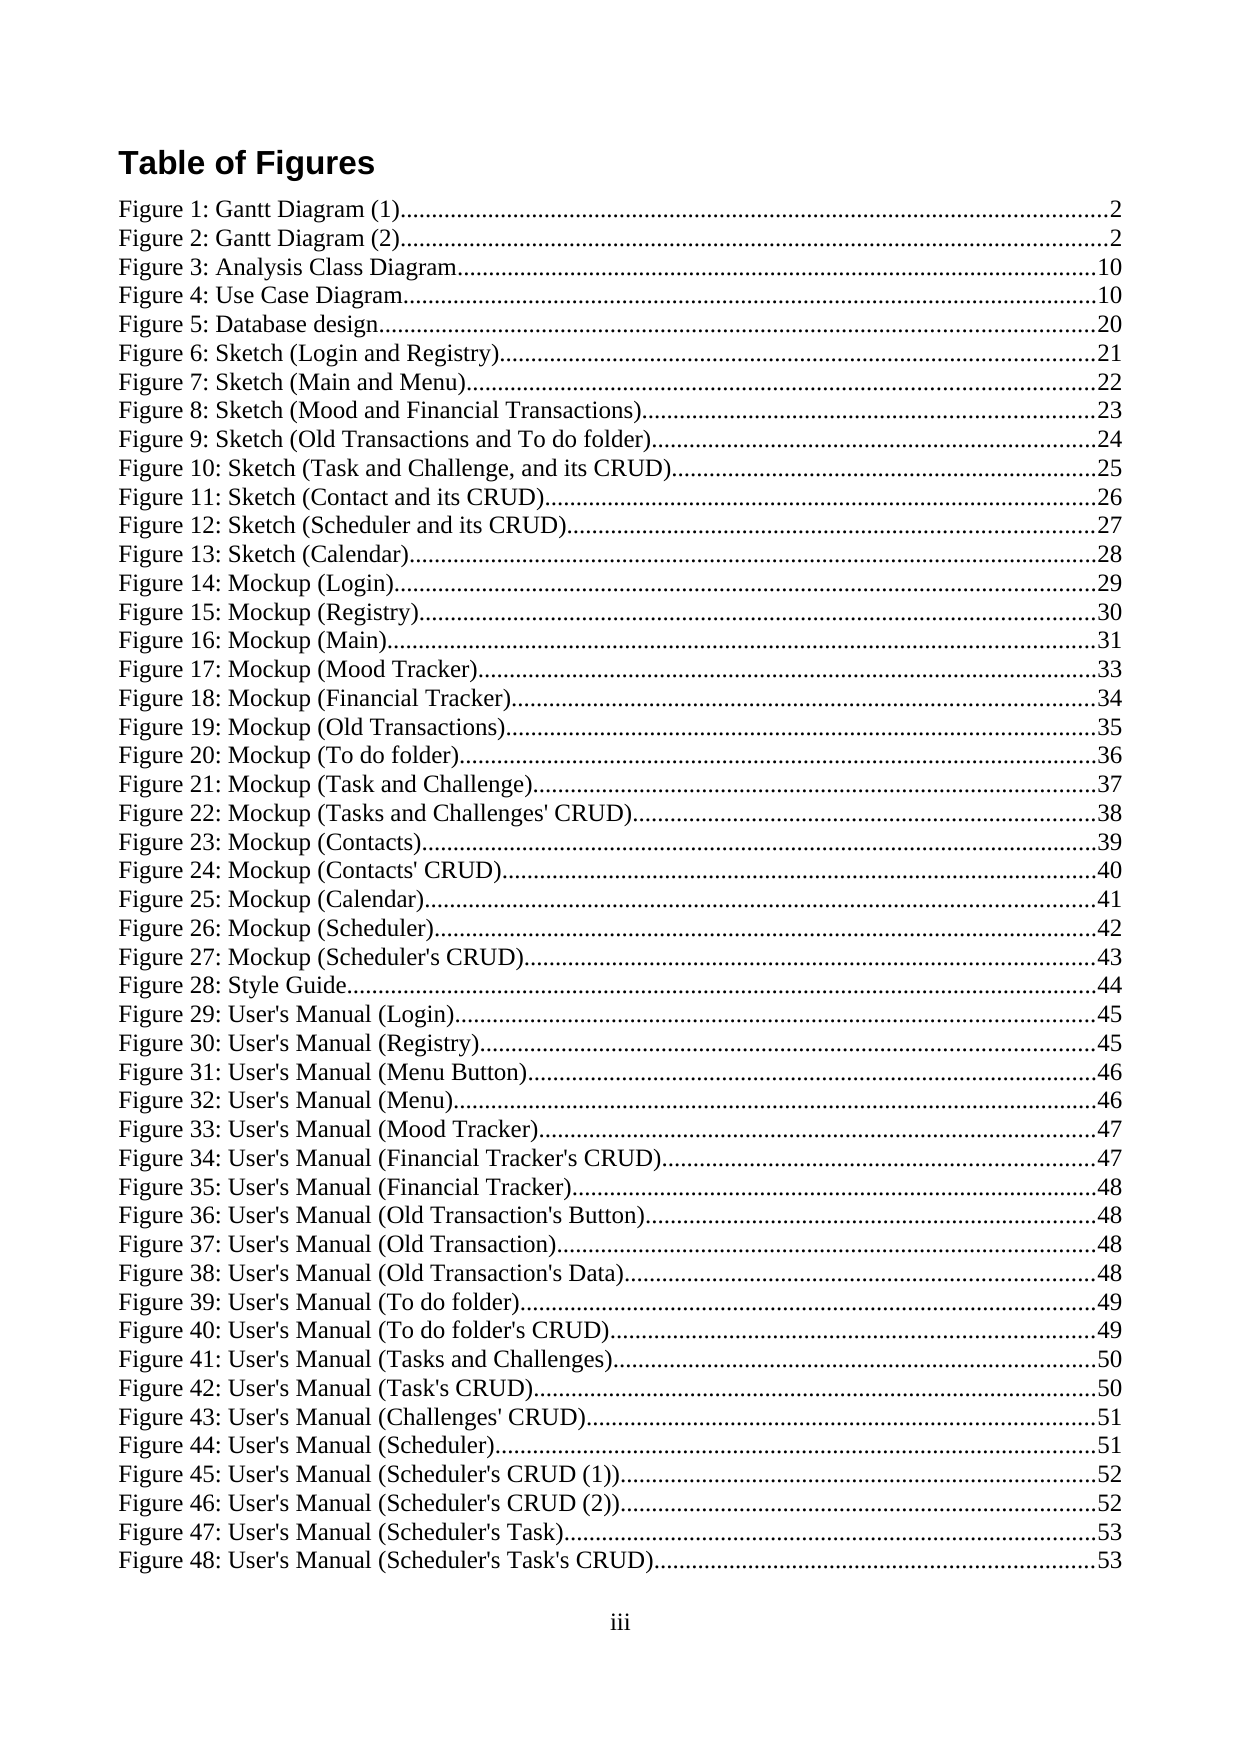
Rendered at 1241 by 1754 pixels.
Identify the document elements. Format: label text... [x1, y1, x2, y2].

text Figure 9: Sketch (Old Transactions and To do folder) 24 [118, 424, 1122, 453]
text Figure 18: Mockup (Financial Tracker) 34 [118, 683, 1122, 712]
text Figure 8: Sketch (Mood and Financial Transactions) 23 [118, 395, 1122, 424]
text Figure 36: User's Manual (Old Transaction's Button) 48 [118, 1200, 1122, 1229]
text Figure 38: User's Manual (Old Transaction's Data) 48 [118, 1258, 1122, 1287]
text Figure 4: Use Case Diagram 10 [118, 280, 1122, 309]
text Figure 23: Mockup (Contacts) 39 [118, 827, 1122, 855]
text Figure 17: Mockup (Mood Tracker) 33 [118, 654, 1122, 683]
text Figure 40: User's Manual (To do folder's CRUD) 49 [118, 1315, 1122, 1344]
text Figure 48: User's Manual (Scheduler's Task's CRUD) 53 [118, 1545, 1122, 1574]
text Figure 19: Mockup (Old Transactions) 35 [118, 712, 1122, 740]
text Figure 47: User's Manual (Scheduler's Task) 53 [118, 1517, 1122, 1545]
text Figure 44: User's Manual (Scheduler) 51 [118, 1430, 1122, 1459]
text Figure 21: Mockup (Task and Challenge) 37 [118, 769, 1122, 798]
text Figure 35: User's Manual (Financial Tracker) 48 [118, 1172, 1122, 1200]
text Figure 15: Mockup (Registry) 30 [118, 597, 1122, 625]
text Figure 7: Sketch (Main and Menu) 22 [118, 367, 1122, 395]
text Figure 46: User's Manual (Scheduler's CRUD (2)) 52 [118, 1488, 1122, 1517]
text Figure 16: Mockup (Main) 31 [118, 625, 1122, 654]
text Figure 22: Mockup (Tasks and Challenges' CRUD) 38 [118, 798, 1122, 827]
text Figure 26: Mockup (Scheduler) 42 [118, 913, 1122, 942]
text Figure 30: User's Manual (Registry) 45 [118, 1028, 1122, 1057]
text Figure 45: User's Manual (Scheduler's CRUD (1)) 52 [118, 1459, 1122, 1488]
text Figure 25: Mockup (Calendar) 41 [118, 884, 1122, 913]
text Figure 20: Mockup (To do folder) 36 [118, 740, 1122, 769]
text Figure 29: User's Manual (Login) 45 [118, 999, 1122, 1028]
text Figure 33: User's Manual (Mood Tracker) 47 [118, 1114, 1122, 1143]
text Figure 24: Mockup (Contacts' CRUD) 40 [118, 855, 1122, 884]
text Figure 31: User's Manual (Menu Button) 46 [118, 1057, 1122, 1085]
text Figure 34: User's Manual (Financial Tracker's CRUD) 47 [118, 1143, 1122, 1172]
subtitle Table of Figures [118, 143, 1122, 182]
text Figure 5: Database design 20 [118, 309, 1122, 338]
text Figure 1: Gantt Diagram (1) 2 [118, 194, 1122, 223]
text Figure 28: Style Guide 44 [118, 970, 1122, 999]
text Figure 37: User's Manual (Old Transaction) 48 [118, 1229, 1122, 1258]
text Figure 43: User's Manual (Challenges' CRUD) 51 [118, 1402, 1122, 1430]
text Figure 41: User's Manual (Tasks and Challenges) 50 [118, 1344, 1122, 1373]
text Figure 3: Analysis Class Diagram 10 [118, 252, 1122, 280]
text Figure 27: Mockup (Scheduler's CRUD) 43 [118, 942, 1122, 970]
text Figure 32: User's Manual (Menu) 46 [118, 1085, 1122, 1114]
text Figure 11: Sketch (Contact and its CRUD) 26 [118, 482, 1122, 510]
text Figure 10: Sketch (Task and Challenge, and its CRUD) 25 [118, 453, 1122, 482]
text Figure 14: Mockup (Login) 29 [118, 568, 1122, 597]
text Figure 13: Sketch (Calendar) 28 [118, 539, 1122, 568]
text Figure 6: Sketch (Login and Registry) 21 [118, 338, 1122, 367]
text Figure 12: Sketch (Scheduler and its CRUD) 27 [118, 510, 1122, 539]
text Figure 39: User's Manual (To do folder) 49 [118, 1287, 1122, 1315]
text Figure 2: Gantt Diagram (2) 2 [118, 223, 1122, 252]
text Figure 42: User's Manual (Task's CRUD) 50 [118, 1373, 1122, 1402]
